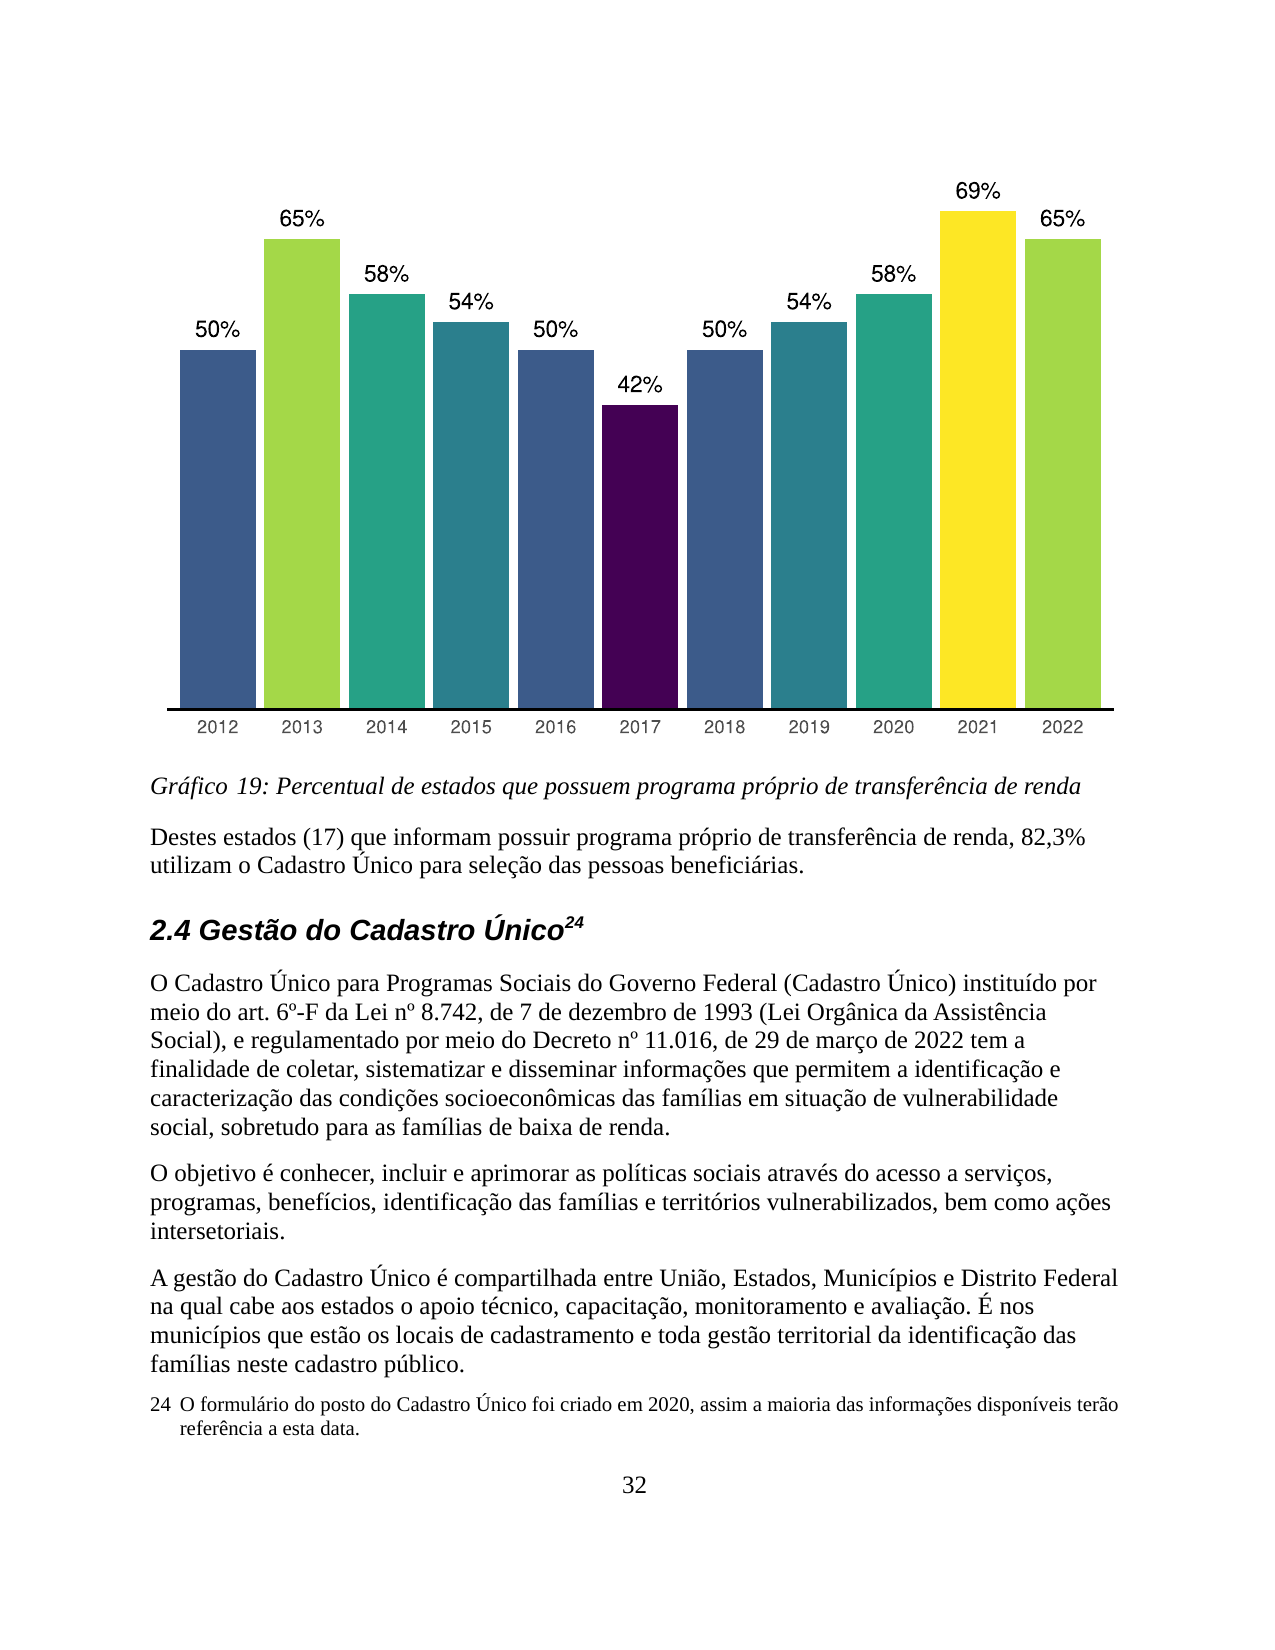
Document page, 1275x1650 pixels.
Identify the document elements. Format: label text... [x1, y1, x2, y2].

text O formulário do posto do Cadastro Único foi criado em 2020, assim a maioria das informações disponíveis terão referência a esta data. [150, 1392, 1125, 1440]
text Destes estados (17) que informam possuir programa próprio de transferência de renda, 82,3% utilizam o Cadastro Único para seleção das pessoas beneficiárias. [150, 822, 1125, 879]
subtitle 2.4 Gestão do Cadastro Único [150, 913, 1125, 947]
table_header Gráfico 19: Percentual de estados que possuem programa próprio de transferência de renda [150, 751, 1125, 813]
text O Cadastro Único para Programas Sociais do Governo Federal (Cadastro Único) instituído por meio do art. 6º-F da Lei nº 8.742, de 7 de dezembro de 1993 (Lei Orgânica da Assistência Social), e regulamentado por meio do Decreto nº 11.016, de 29 de março de 2022 tem a finalidade de coletar, sistematizar e disseminar informações que permitem a identificação e caracterização das condições socioeconômicas das famílias em situação de vulnerabilidade social, sobretudo para as famílias de baixa de renda. [150, 968, 1125, 1141]
text O objetivo é conhecer, incluir e aprimorar as políticas sociais através do acesso a serviços, programas, benefícios, identificação das famílias e territórios vulnerabilizados, bem como ações intersetoriais. [150, 1158, 1125, 1245]
text A gestão do Cadastro Único é compartilhada entre União, Estados, Municípios e Distrito Federal na qual cabe aos estados o apoio técnico, capacitação, monitoramento e avaliação. É nos municípios que estão os locais de cadastramento e toda gestão territorial da identificação das famílias neste cadastro público. [150, 1263, 1125, 1378]
